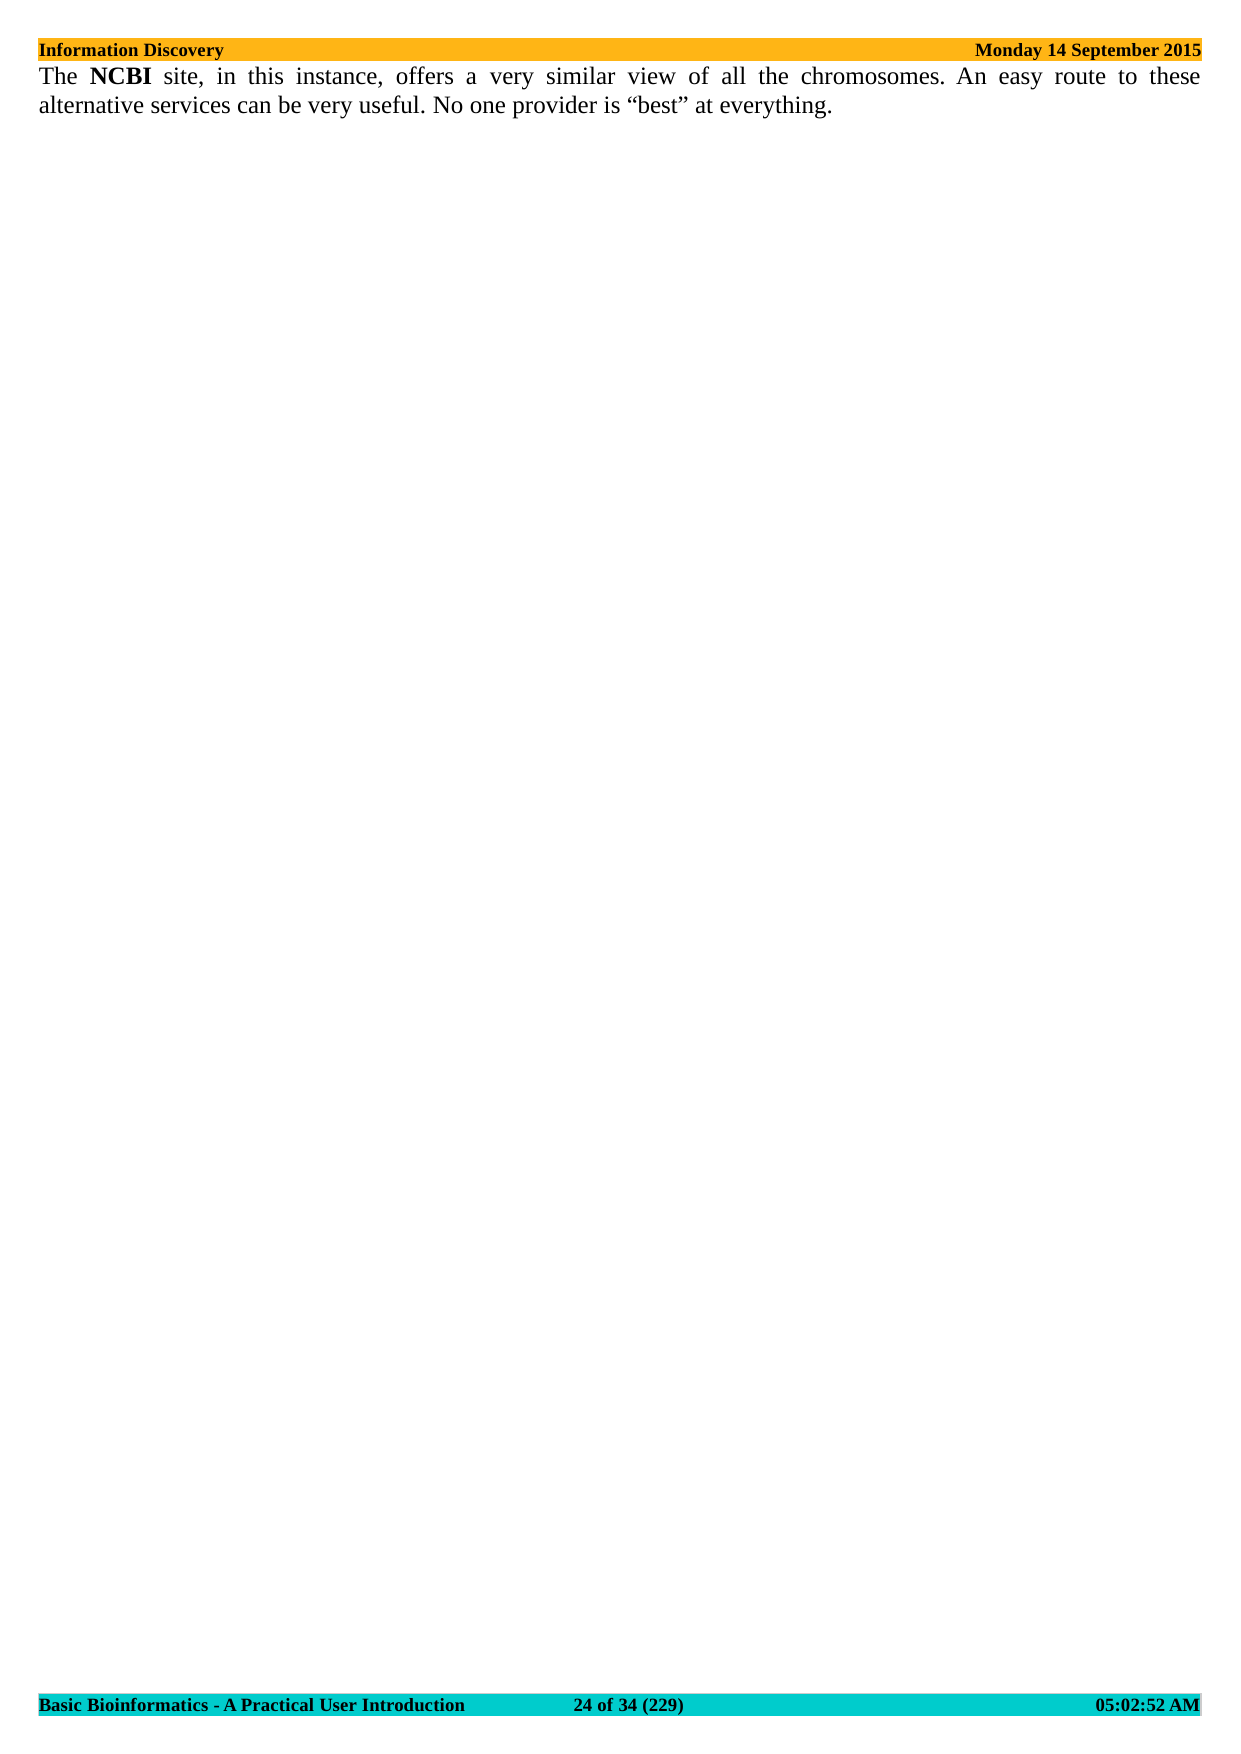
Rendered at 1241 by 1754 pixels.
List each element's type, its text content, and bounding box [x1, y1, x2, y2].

text The NCBI site, in this instance, offers a very similar view of all the chromosomes. An easy route to these alternative services can be very useful. No one provider is “best” at everything. [38, 61, 1202, 119]
